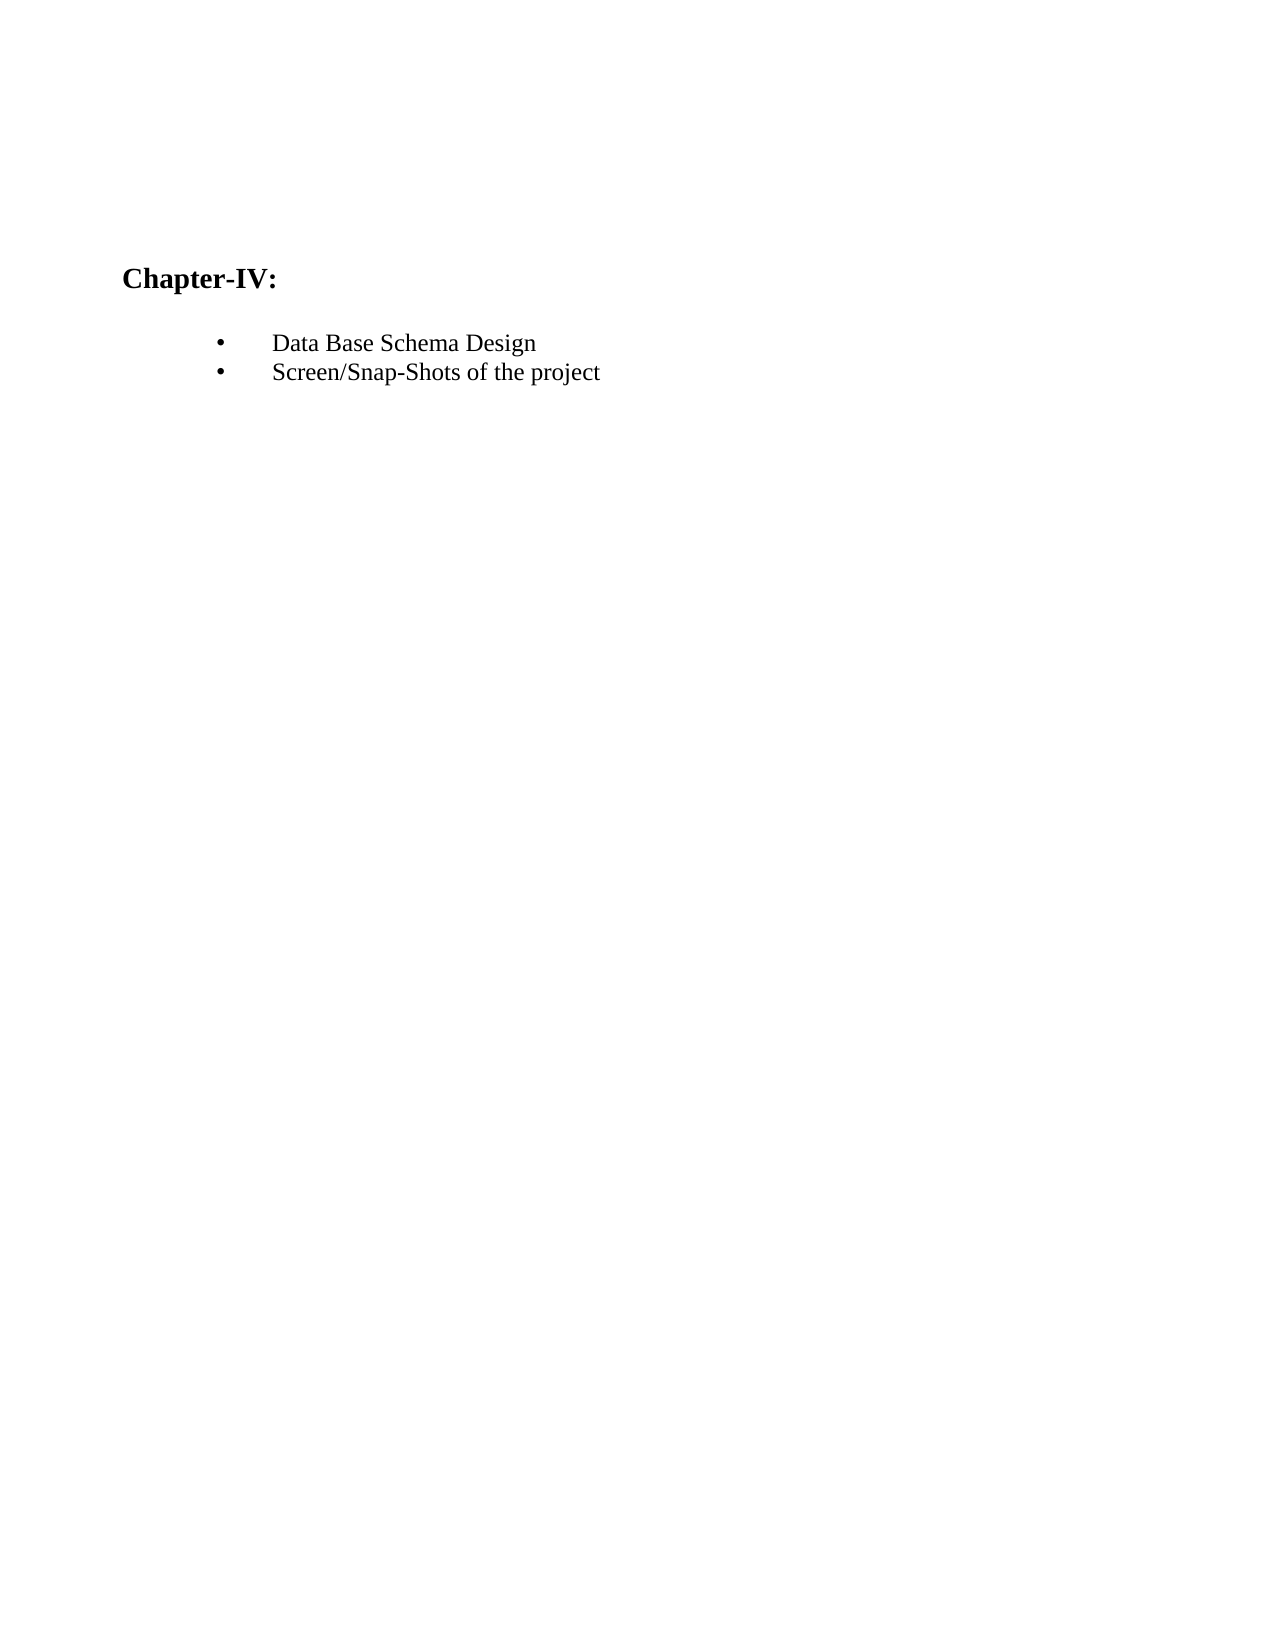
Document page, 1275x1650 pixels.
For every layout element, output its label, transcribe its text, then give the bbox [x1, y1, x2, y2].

text Chapter-IV: [122, 261, 1144, 295]
list Data Base Schema Design [216, 328, 1144, 357]
list Screen/Snap-Shots of the project [216, 357, 1144, 386]
